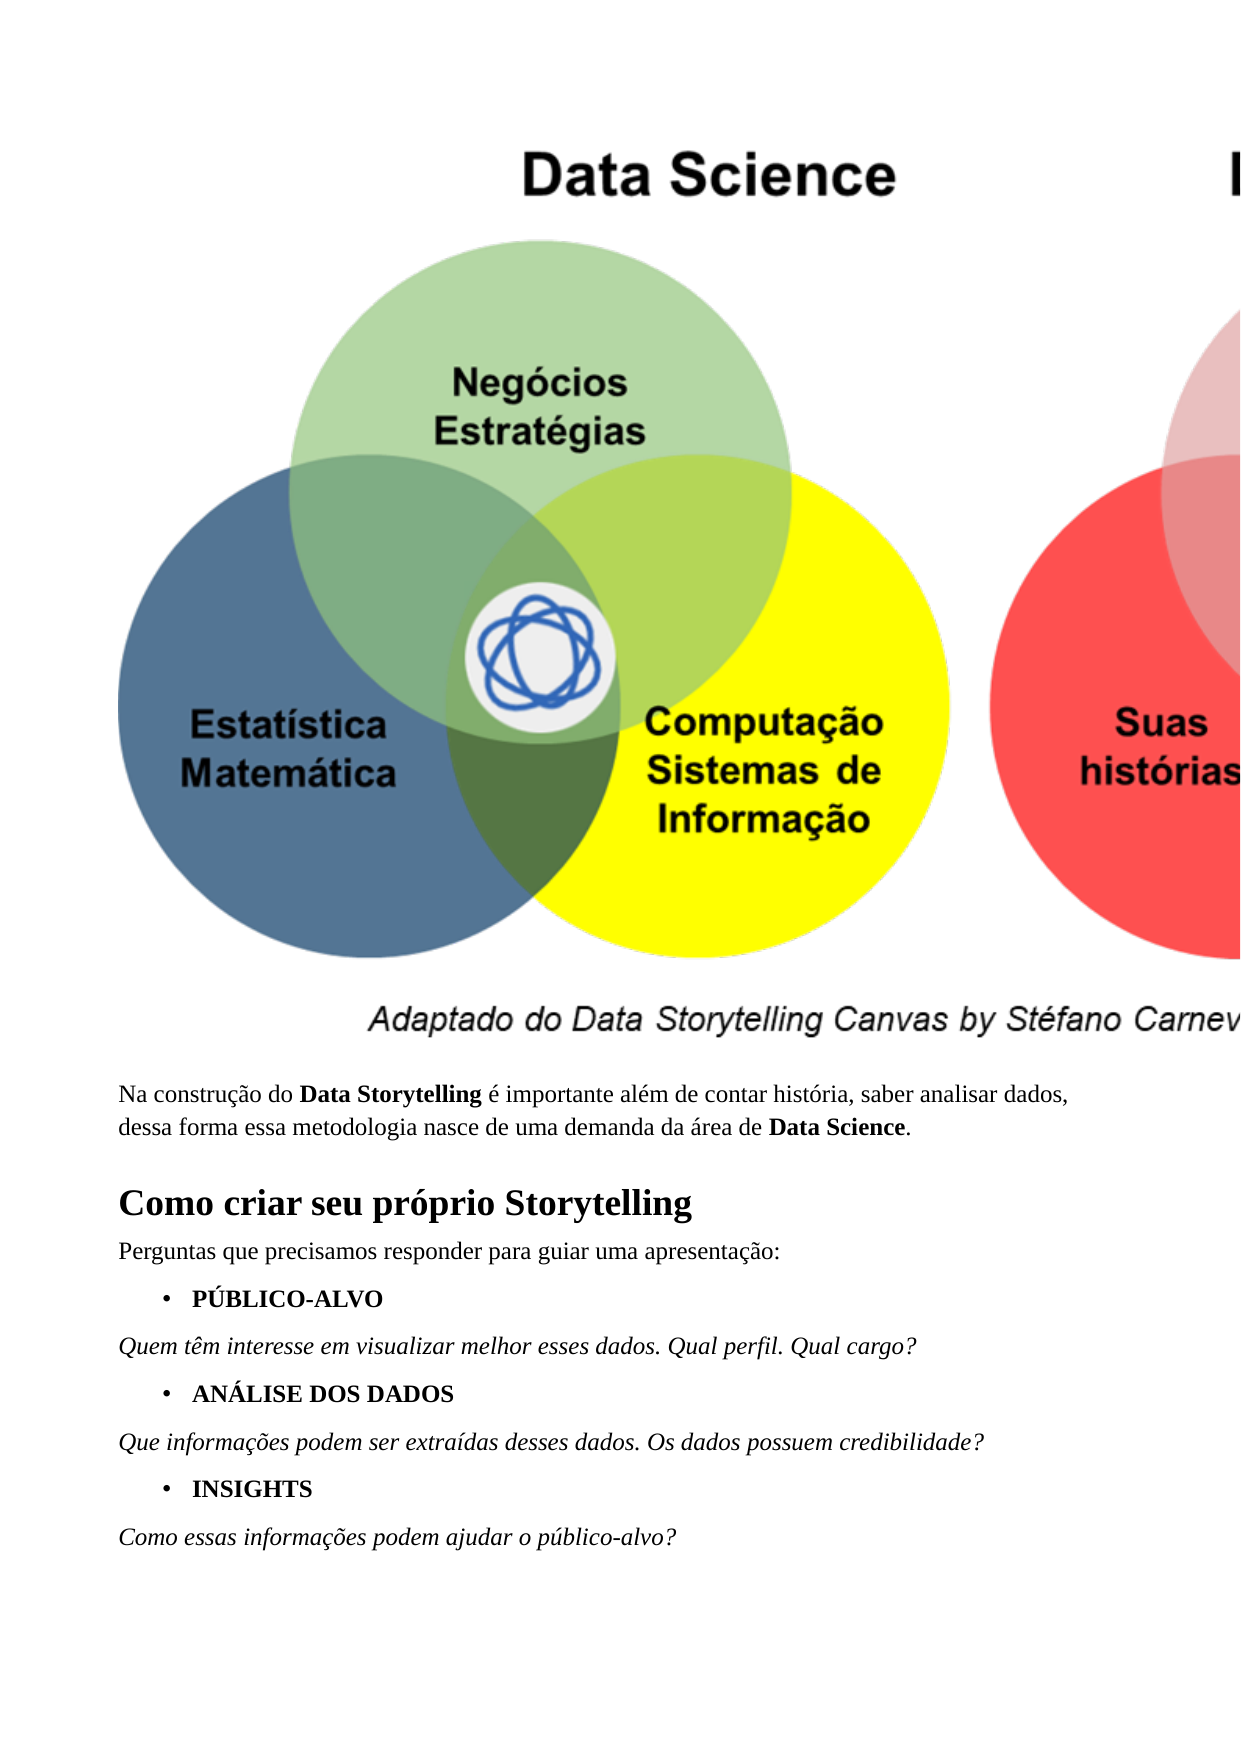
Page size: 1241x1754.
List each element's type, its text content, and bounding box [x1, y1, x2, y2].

list ANÁLISE DOS DADOS [162, 1379, 1122, 1408]
text Quem têm interesse em visualizar melhor esses dados. Qual perfil. Qual cargo? [118, 1331, 1122, 1360]
list PÚBLICO-ALVO [162, 1284, 1122, 1313]
picture [118, 118, 1241, 1061]
text Como essas informações podem ajudar o público-alvo? [118, 1522, 1122, 1551]
list INSIGHTS [162, 1474, 1122, 1503]
text Na construção do Data Storytelling é importante além de contar história, saber analisar dados, dessa forma essa metodologia nasce de uma demanda da área de Data Science. [118, 1079, 1122, 1141]
subtitle Como criar seu próprio Storytelling [118, 1181, 1122, 1224]
text Que informações podem ser extraídas desses dados. Os dados possuem credibilidade? [118, 1427, 1122, 1455]
text Perguntas que precisamos responder para guiar uma apresentação: [118, 1236, 1122, 1265]
